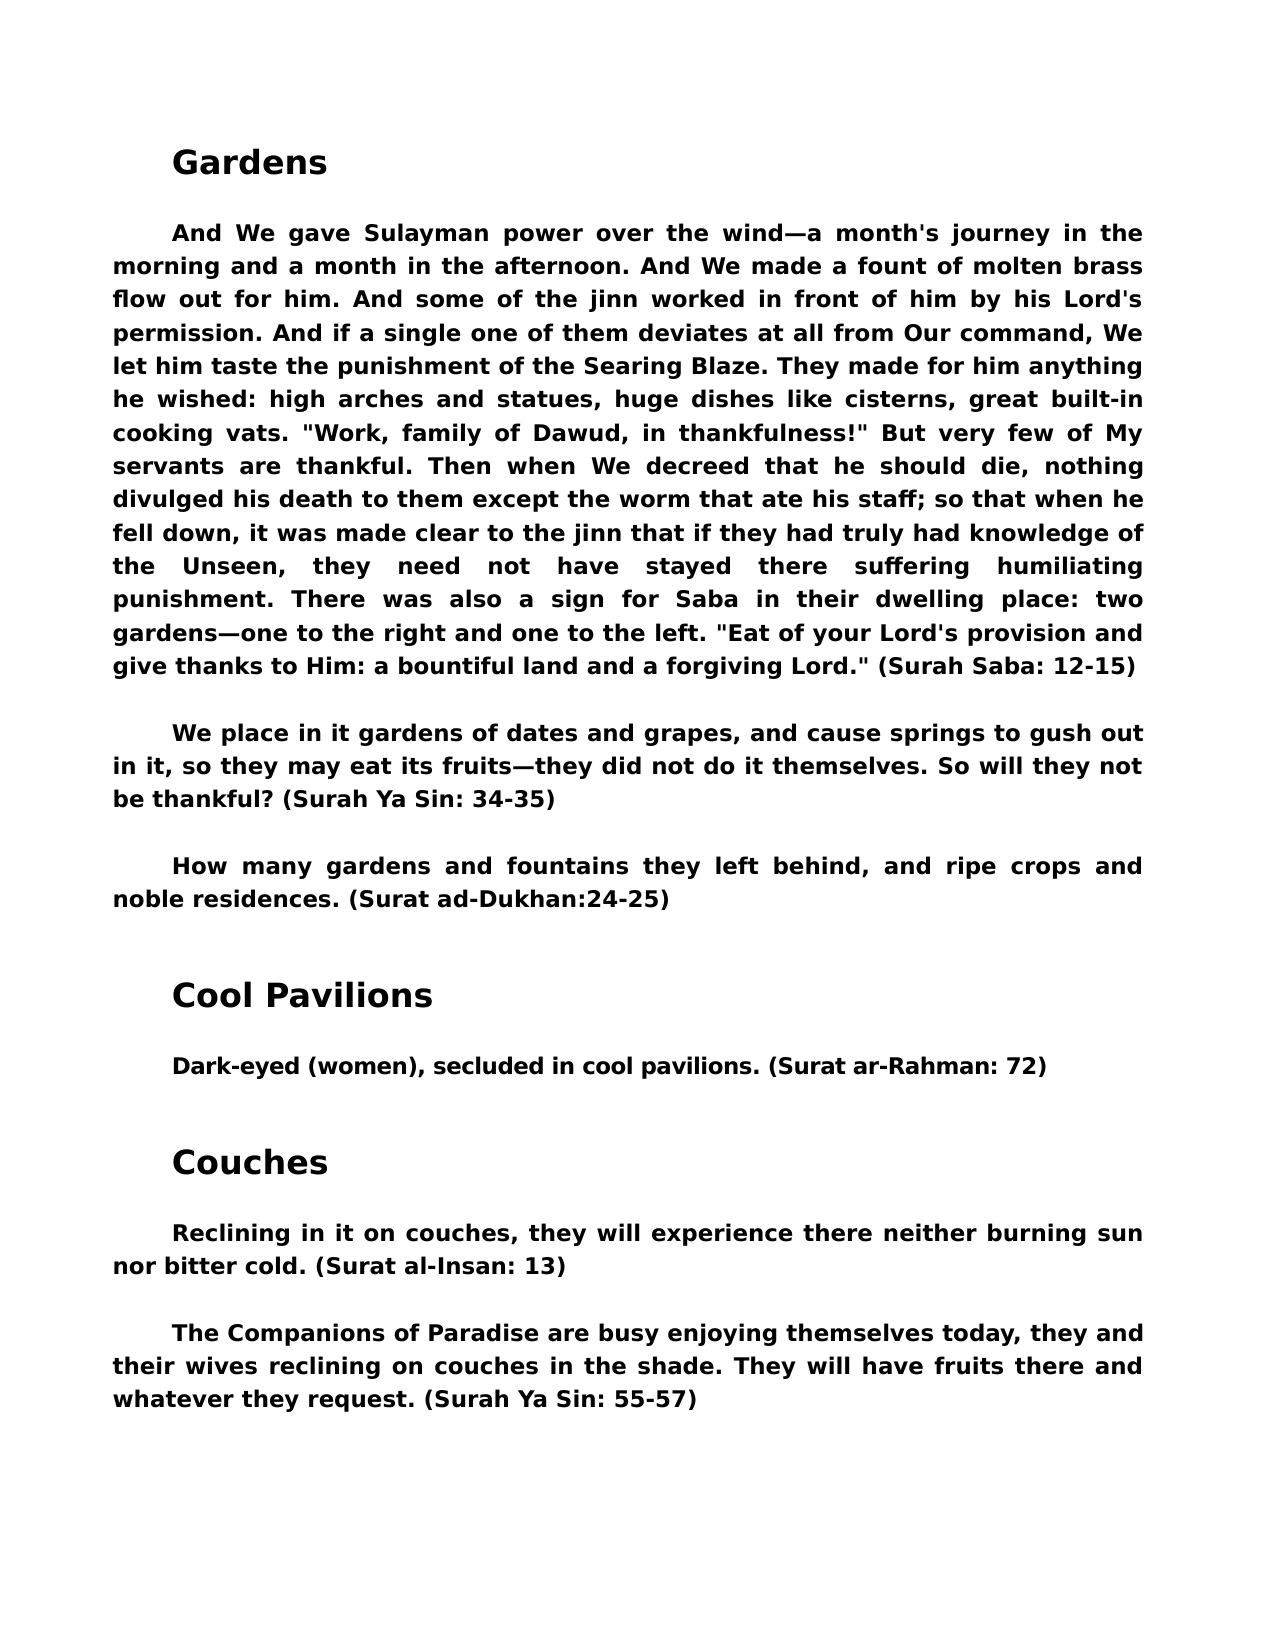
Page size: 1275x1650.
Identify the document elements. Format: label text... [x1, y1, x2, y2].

text And We gave Sulayman power over the wind—a month's journey in the morning and a month in the afternoon. And We made a fount of molten brass flow out for him. And some of the jinn worked in front of him by his Lord's permission. And if a single one of them deviates at all from Our command, We let him taste the punishment of the Searing Blaze. They made for him anything he wished: high arches and statues, huge dishes like cisterns, great built-in cooking vats. "Work, family of Dawud, in thankfulness!" But very few of My servants are thankful. Then when We decreed that he should die, nothing divulged his death to them except the worm that ate his staff; so that when he fell down, it was made clear to the jinn that if they had truly had knowledge of the Unseen, they need not have stayed there suffering humiliating punishment. There was also a sign for Saba in their dwelling place: two gardens—one to the right and one to the left. "Eat of your Lord's provision and give thanks to Him: a bountiful land and a forgiving Lord." (Surah Saba: 12-15) [112, 214, 1145, 681]
text Cool Pavilions [112, 981, 1145, 1014]
text Couches [112, 1148, 1145, 1181]
text The Companions of Paradise are busy enjoying themselves today, they and their wives reclining on couches in the shade. They will have fruits there and whatever they request. (Surah Ya Sin: 55-57) [112, 1314, 1145, 1414]
text How many gardens and fountains they left behind, and ripe crops and noble residences. (Surat ad-Dukhan:24-25) [112, 848, 1145, 914]
text We place in it gardens of dates and grapes, and cause springs to gush out in it, so they may eat its fruits—they did not do it themselves. So will they not be thankful? (Surah Ya Sin: 34-35) [112, 714, 1145, 814]
text Reclining in it on couches, they will experience there neither burning sun nor bitter cold. (Surat al-Insan: 13) [112, 1214, 1145, 1281]
text Gardens [112, 148, 1145, 181]
text Dark-eyed (women), secluded in cool pavilions. (Surat ar-Rahman: 72) [112, 1048, 1145, 1081]
